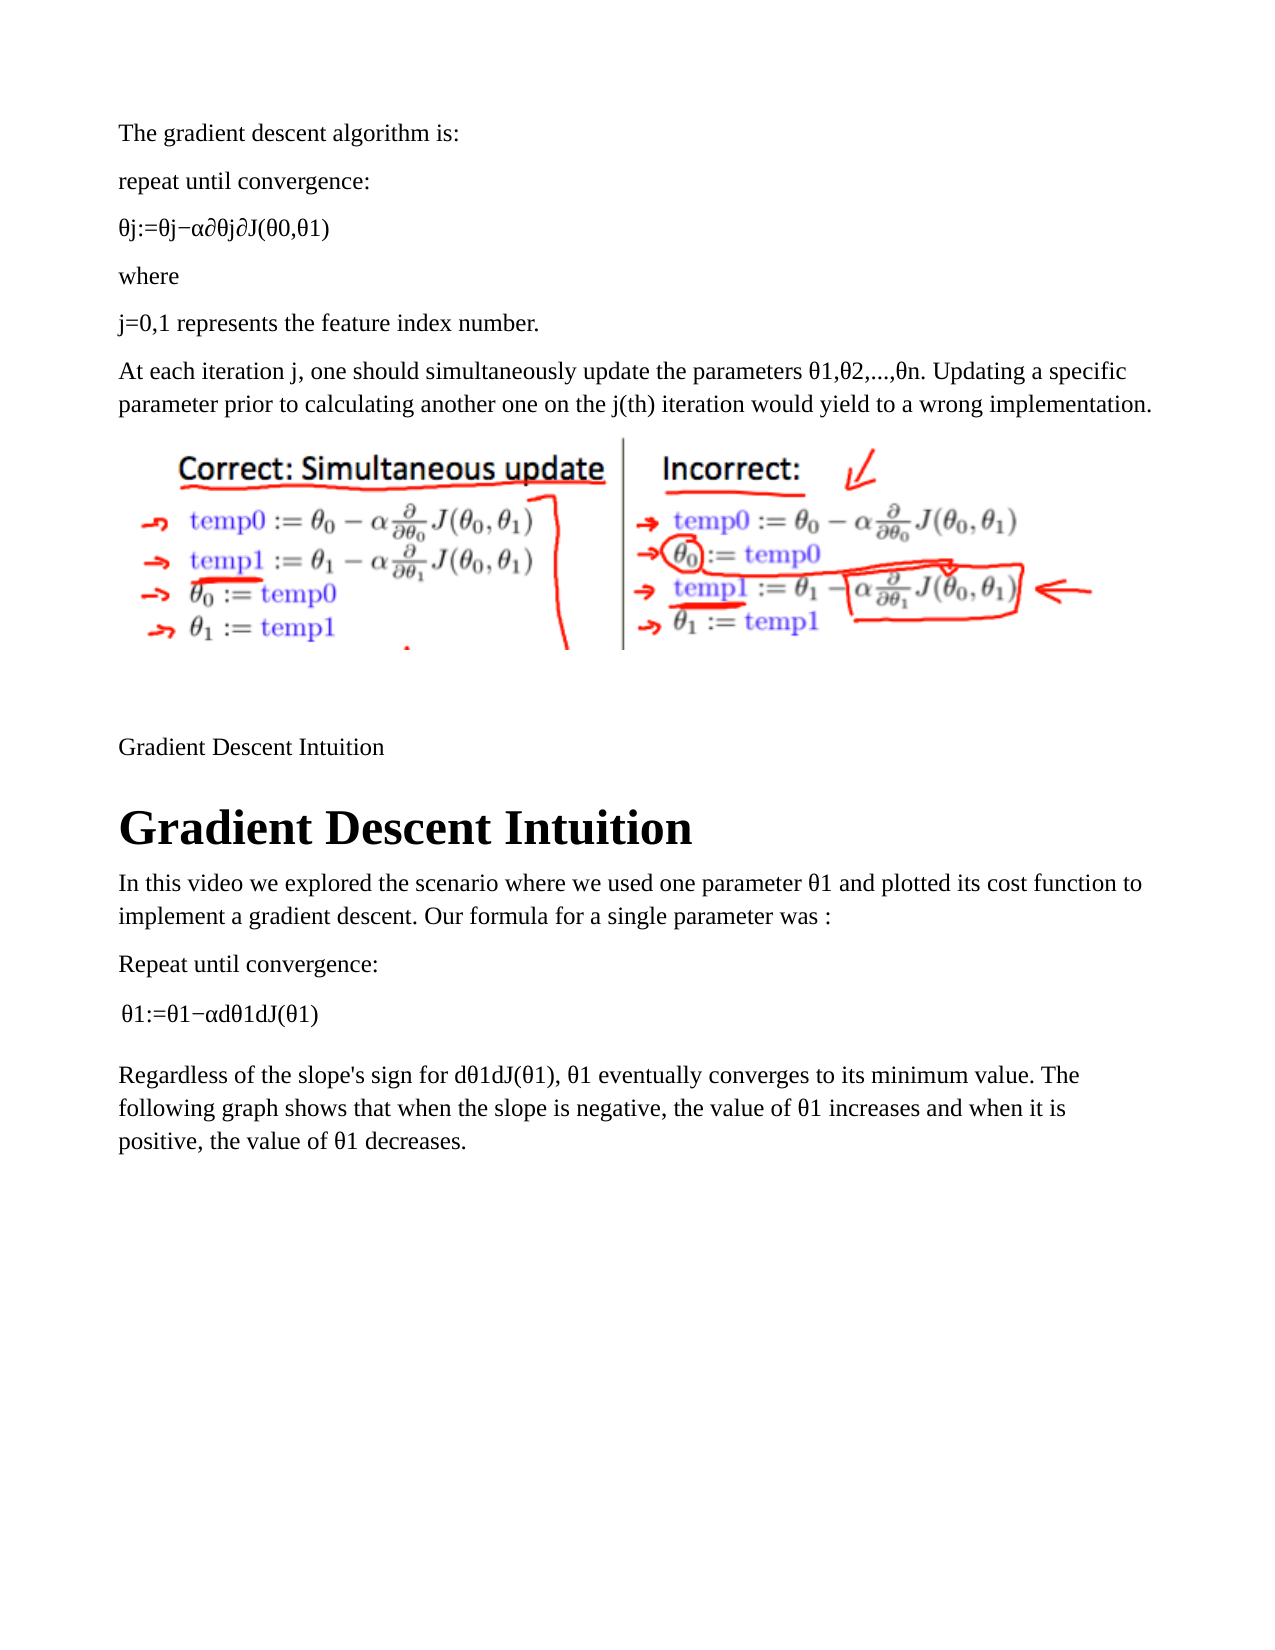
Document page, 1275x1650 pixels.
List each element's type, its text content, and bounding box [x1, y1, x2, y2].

text θj​:=θj​−α∂θj​∂​J(θ0​,θ1​) [118, 213, 1157, 242]
subtitle Gradient Descent Intuition [118, 798, 1157, 856]
table_header θ1​:=θ1​−αdθ1​d​J(θ1​) [118, 996, 332, 1060]
text where [118, 261, 1157, 290]
text Repeat until convergence: [118, 949, 1157, 977]
text repeat until convergence: [118, 166, 1157, 194]
text Regardless of the slope's sign for dθ1​d​J(θ1​), θ1​ eventually converges to its minimum value. The following graph shows that when the slope is negative, the value of θ1​ increases and when it is positive, the value of θ1​ decreases. [118, 1060, 1157, 1155]
picture [118, 436, 1145, 650]
text In this video we explored the scenario where we used one parameter θ1​ and plotted its cost function to implement a gradient descent. Our formula for a single parameter was : [118, 868, 1157, 930]
text j=0,1 represents the feature index number. [118, 308, 1157, 337]
subtitle Gradient Descent Intuition [118, 732, 1157, 761]
text At each iteration j, one should simultaneously update the parameters θ1​,θ2​,...,θn​. Updating a specific parameter prior to calculating another one on the j(th) iteration would yield to a wrong implementation. [118, 356, 1157, 418]
text The gradient descent algorithm is: [118, 118, 1157, 147]
